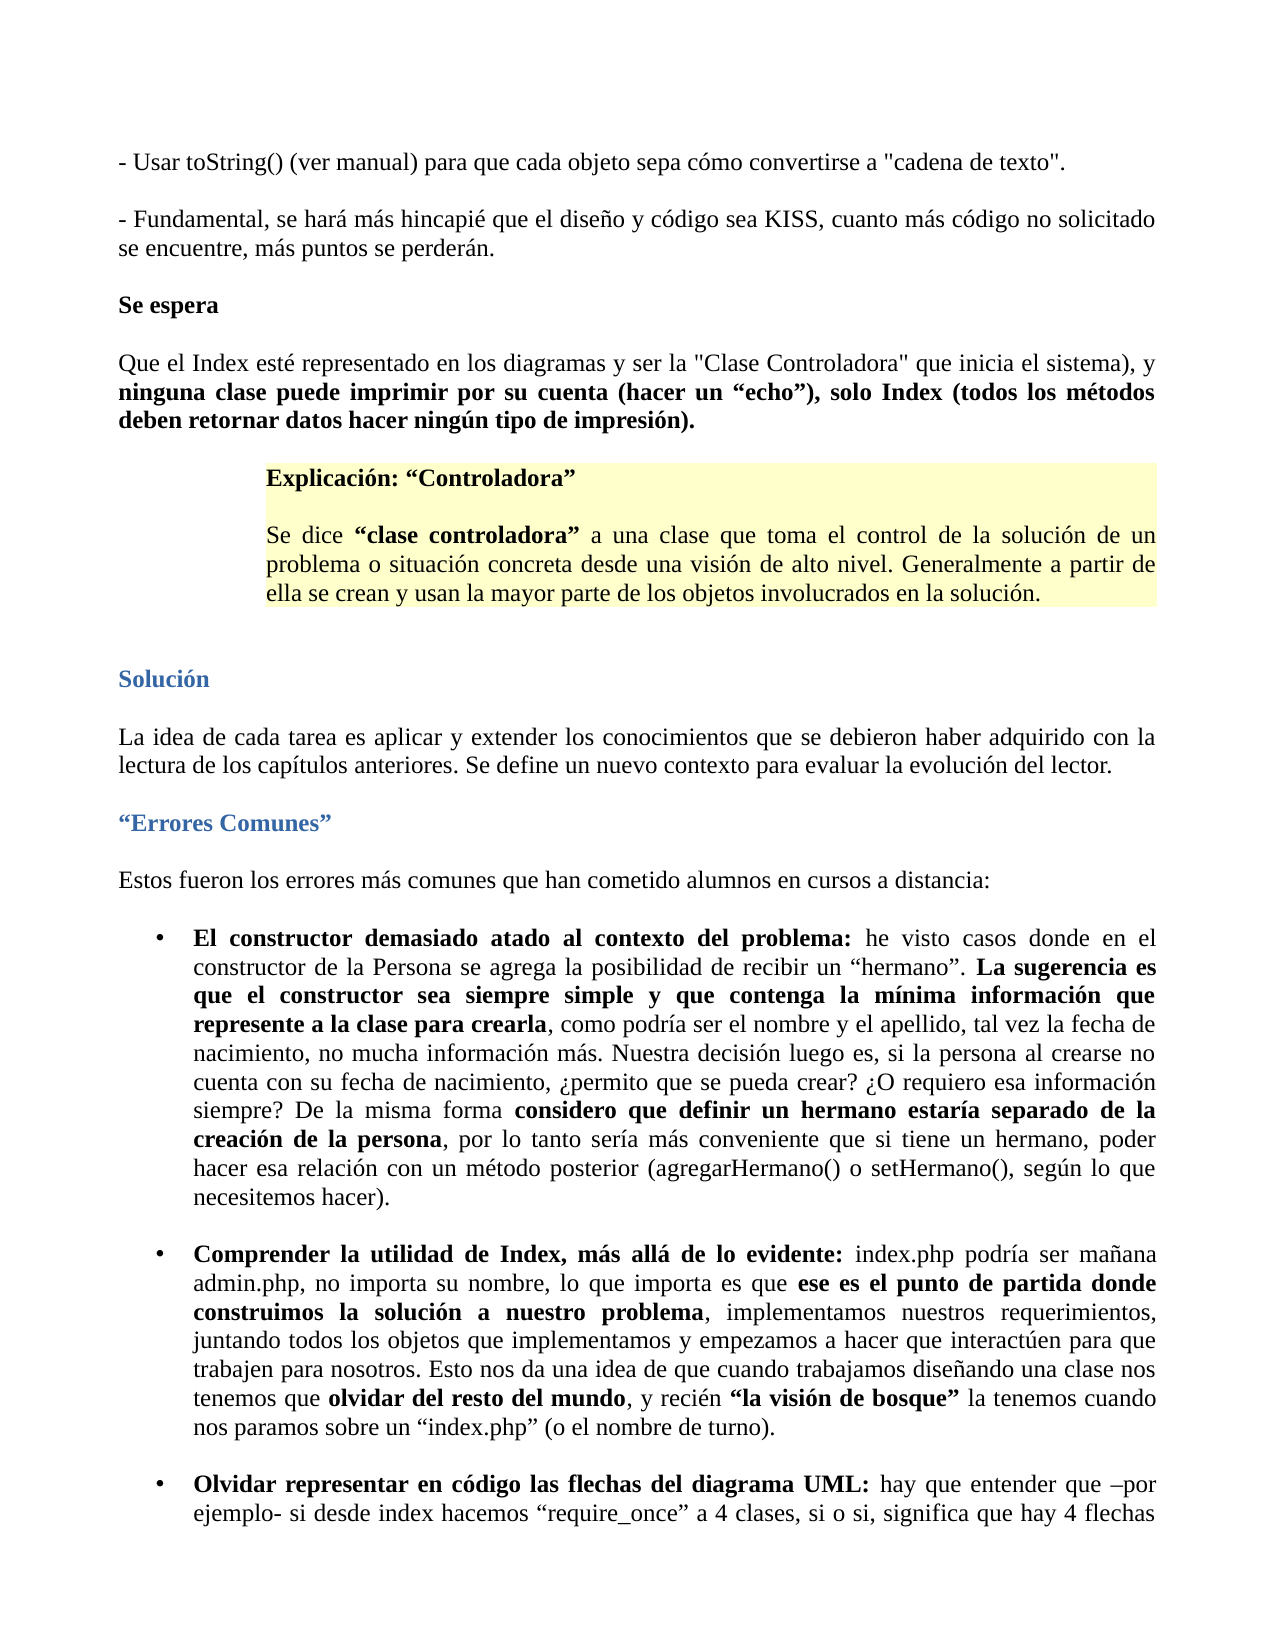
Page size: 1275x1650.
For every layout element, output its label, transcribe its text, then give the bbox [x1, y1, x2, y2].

list El constructor demasiado atado al contexto del problema: he visto casos donde en el constructor de la Persona se agrega la posibilidad de recibir un “hermano”. La sugerencia es que el constructor sea siempre simple y que contenga la mínima información que represente a la clase para crearla, como podría ser el nombre y el apellido, tal vez la fecha de nacimiento, no mucha información más. Nuestra decisión luego es, si la persona al crearse no cuenta con su fecha de nacimiento, ¿permito que se pueda crear? ¿O requiero esa información siempre? De la misma forma considero que definir un hermano estaría separado de la creación de la persona, por lo tanto sería más conveniente que si tiene un hermano, poder hacer esa relación con un método posterior (agregarHermano() o setHermano(), según lo que necesitemos hacer). [156, 923, 1157, 1211]
text Explicación: “Controladora” [266, 463, 1157, 492]
text Solución [118, 664, 1157, 693]
text Estos fueron los errores más comunes que han cometido alumnos en cursos a distancia: [118, 866, 1157, 894]
text “Errores Comunes” [118, 808, 1157, 837]
list Comprender la utilidad de Index, más allá de lo evidente: index.php podría ser mañana admin.php, no importa su nombre, lo que importa es que ese es el punto de partida donde construimos la solución a nuestro problema, implementamos nuestros requerimientos, juntando todos los objetos que implementamos y empezamos a hacer que interactúen para que trabajen para nosotros. Esto nos da una idea de que cuando trabajamos diseñando una clase nos tenemos que olvidar del resto del mundo, y recién “la visión de bosque” la tenemos cuando nos paramos sobre un “index.php” (o el nombre de turno). [156, 1239, 1157, 1441]
text La idea de cada tarea es aplicar y extender los conocimientos que se debieron haber adquirido con la lectura de los capítulos anteriores. Se define un nuevo contexto para evaluar la evolución del lector. [118, 722, 1157, 779]
text Que el Index esté representado en los diagramas y ser la "Clase Controladora" que inicia el sistema), y ninguna clase puede imprimir por su cuenta (hacer un “echo”), solo Index (todos los métodos deben retornar datos hacer ningún tipo de impresión). [118, 348, 1157, 434]
text - Fundamental, se hará más hincapié que el diseño y código sea KISS, cuanto más código no solicitado se encuentre, más puntos se perderán. [118, 204, 1157, 262]
list Olvidar representar en código las flechas del diagrama UML: hay que entender que –por ejemplo- si desde index hacemos “require_once” a 4 clases, si o si, significa que hay 4 flechas [156, 1469, 1157, 1527]
text Se espera [118, 291, 1157, 319]
text - Usar toString() (ver manual) para que cada objeto sepa cómo convertirse a "cadena de texto". [118, 147, 1157, 176]
text Se dice “clase controladora” a una clase que toma el control de la solución de un problema o situación concreta desde una visión de alto nivel. Generalmente a partir de ella se crean y usan la mayor parte de los objetos involucrados en la solución. [266, 521, 1157, 607]
